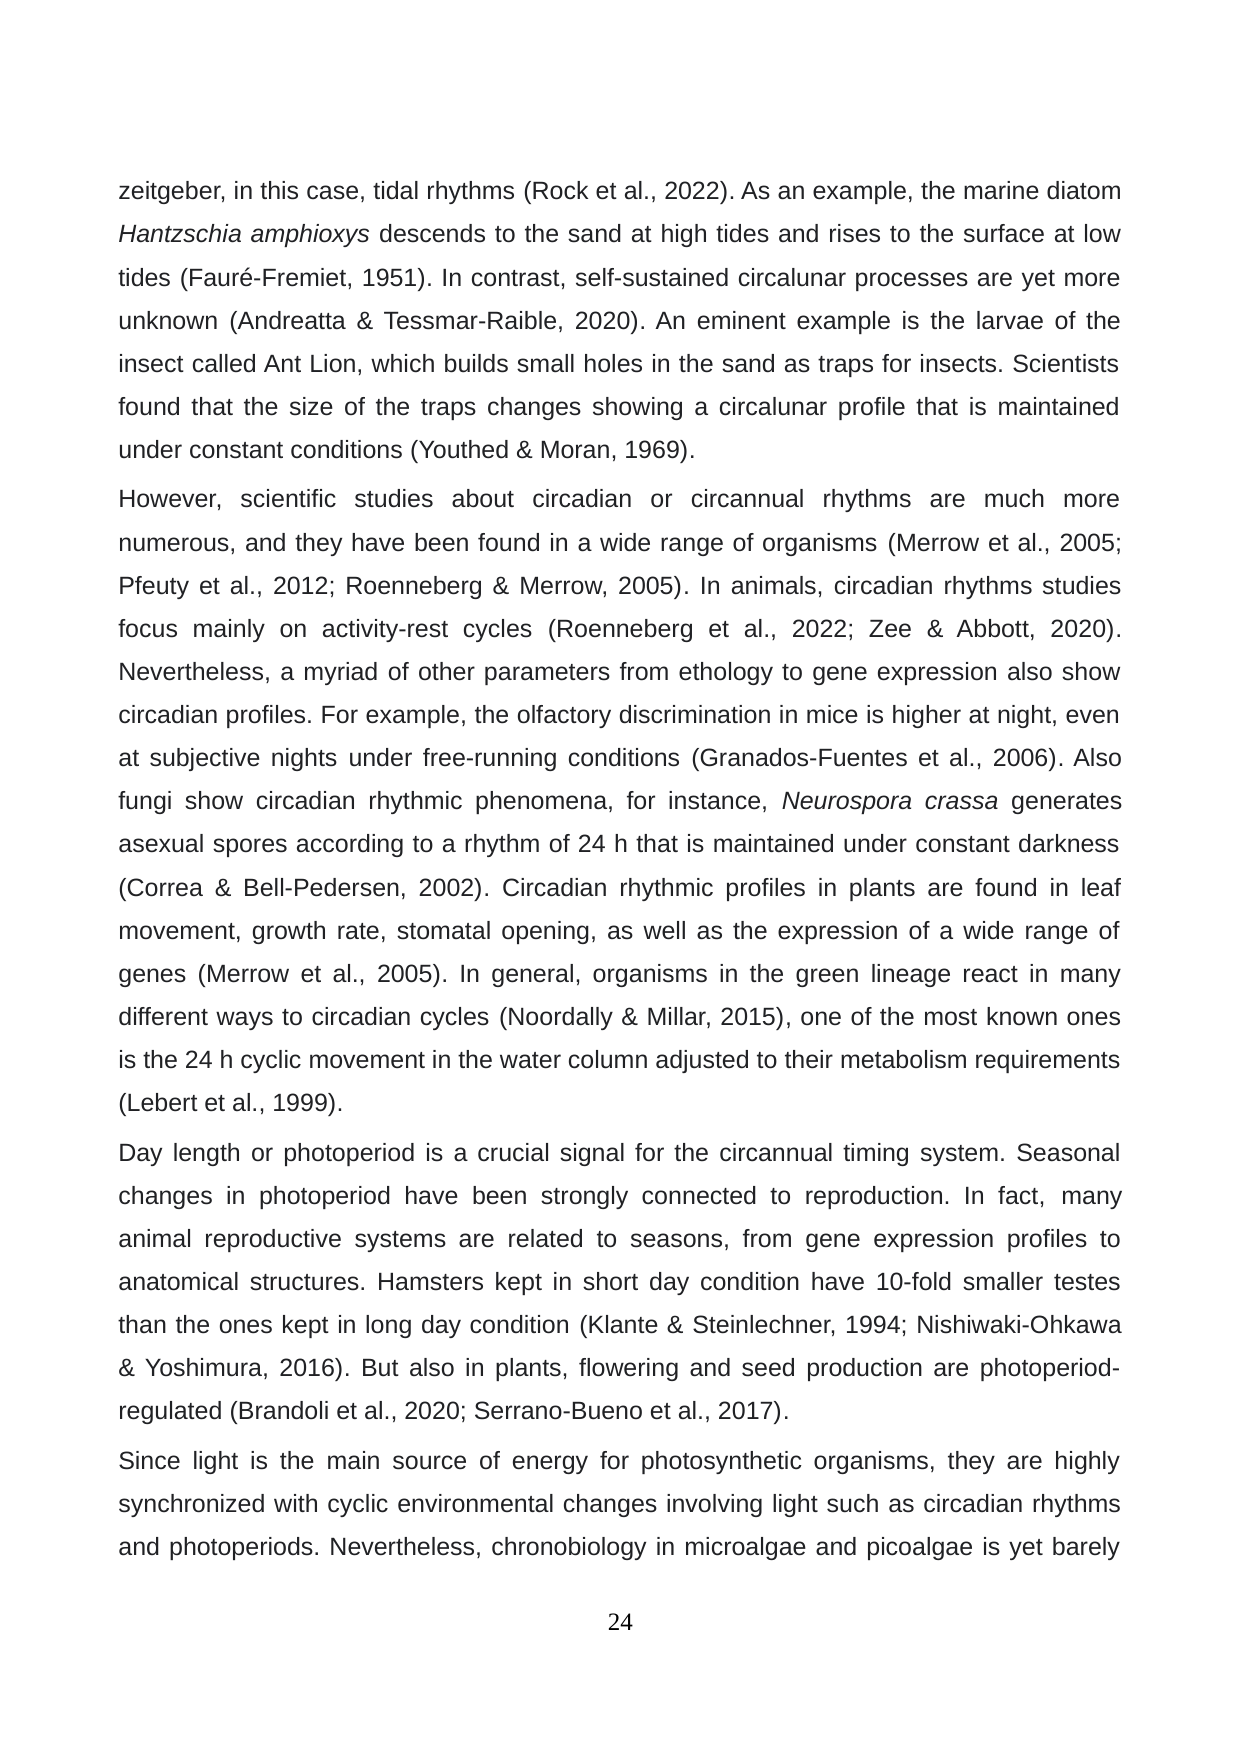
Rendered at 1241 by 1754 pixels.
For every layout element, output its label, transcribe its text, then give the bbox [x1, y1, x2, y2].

text However, scientific studies about circadian or circannual rhythms are much more numerous, and they have been found in a wide range of organisms (Merrow et al., 2005; Pfeuty et al., 2012; Roenneberg & Merrow, 2005)⁠. In animals, circadian rhythms studies focus mainly on activity-rest cycles (Roenneberg et al., 2022; Zee & Abbott, 2020)⁠. Nevertheless, a myriad of other parameters from ethology to gene expression also show circadian profiles. For example, the olfactory discrimination in mice is higher at night, even at subjective nights under free-running conditions (Granados-Fuentes et al., 2006)⁠. Also fungi show circadian rhythmic phenomena, for instance, Neurospora crassa generates asexual spores according to a rhythm of 24 h that is maintained under constant darkness (Correa & Bell-Pedersen, 2002)⁠. Circadian rhythmic profiles in plants are found in leaf movement, growth rate, stomatal opening, as well as the expression of a wide range of genes (Merrow et al., 2005)⁠. In general, organisms in the green lineage react in many different ways to circadian cycles (Noordally & Millar, 2015)⁠, one of the most known ones is the 24 h cyclic movement in the water column adjusted to their metabolism requirements (Lebert et al., 1999)⁠. [118, 484, 1122, 1117]
text Since light is the main source of energy for photosynthetic organisms, they are highly synchronized with cyclic environmental changes involving light such as circadian rhythms and photoperiods. Nevertheless, chronobiology in microalgae and picoalgae is yet barely [118, 1446, 1122, 1561]
text Day length or photoperiod is a crucial signal for the circannual timing system. Seasonal changes in photoperiod have been strongly connected to reproduction. In fact, many animal reproductive systems are related to seasons, from gene expression profiles to anatomical structures. Hamsters kept in short day condition have 10-fold smaller testes than the ones kept in long day condition (Klante & Steinlechner, 1994; Nishiwaki-Ohkawa & Yoshimura, 2016)⁠. But also in plants, flowering and seed production are photoperiod-regulated (Brandoli et al., 2020; Serrano-Bueno et al., 2017)⁠. [118, 1138, 1122, 1425]
text zeitgeber, in this case, tidal rhythms (Rock et al., 2022)⁠. As an example, the marine diatom Hantzschia amphioxys descends to the sand at high tides and rises to the surface at low tides (Fauré-Fremiet, 1951)⁠. In contrast, self-sustained circalunar processes are yet more unknown (Andreatta & Tessmar-Raible, 2020)⁠. An eminent example is the larvae of the insect called Ant Lion, which builds small holes in the sand as traps for insects. Scientists found that the size of the traps changes showing a circalunar profile that is maintained under constant conditions (Youthed & Moran, 1969)⁠. [118, 176, 1122, 464]
